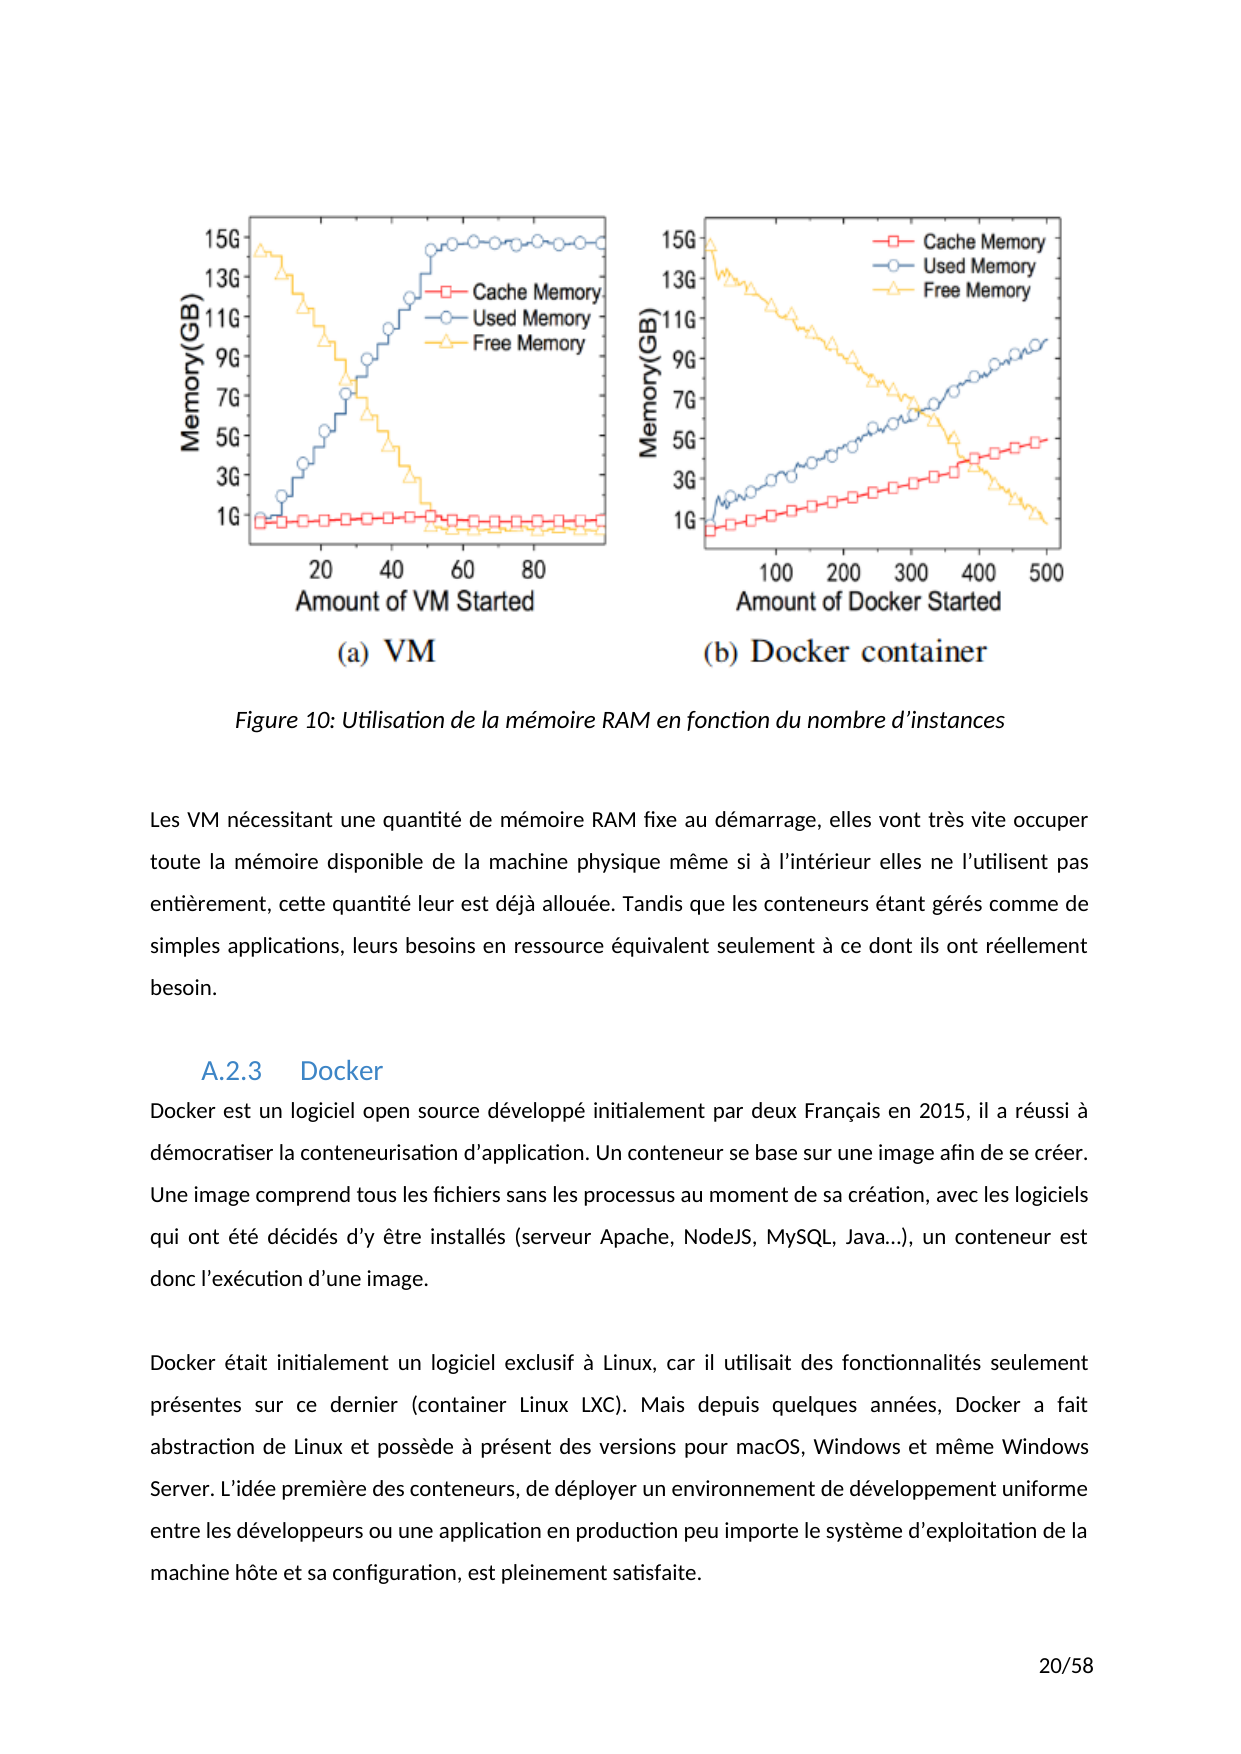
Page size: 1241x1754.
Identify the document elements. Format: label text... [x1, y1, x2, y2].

picture [164, 192, 1076, 684]
subtitle Docker [201, 1052, 1090, 1088]
text Docker était initialement un logiciel exclusif à Linux, car il utilisait des fonctionnalités seulement présentes sur ce dernier (container Linux LXC). Mais depuis quelques années, Docker a fait abstraction de Linux et possède à présent des versions pour macOS, Windows et même Windows Server. L’idée première des conteneurs, de déployer un environnement de développement uniforme entre les développeurs ou une application en production peu importe le système d’exploitation de la machine hôte et sa configuration, est pleinement satisfaite. [150, 1348, 1090, 1586]
text Figure 10: Utilisation de la mémoire RAM en fonction du nombre d’instances [165, 684, 1076, 735]
text Docker est un logiciel open source développé initialement par deux Français en 2015, il a réussi à démocratiser la conteneurisation d’application. Un conteneur se base sur une image afin de se créer. Une image comprend tous les fichiers sans les processus au moment de sa création, avec les logiciels qui ont été décidés d’y être installés (serveur Apache, NodeJS, MySQL, Java…), un conteneur est donc l’exécution d’une image. [150, 1096, 1090, 1292]
text Les VM nécessitant une quantité de mémoire RAM fixe au démarrage, elles vont très vite occuper toute la mémoire disponible de la machine physique même si à l’intérieur elles ne l’utilisent pas entièrement, cette quantité leur est déjà allouée. Tandis que les conteneurs étant gérés comme de simples applications, leurs besoins en ressource équivalent seulement à ce dont ils ont réellement besoin. [150, 805, 1090, 1001]
